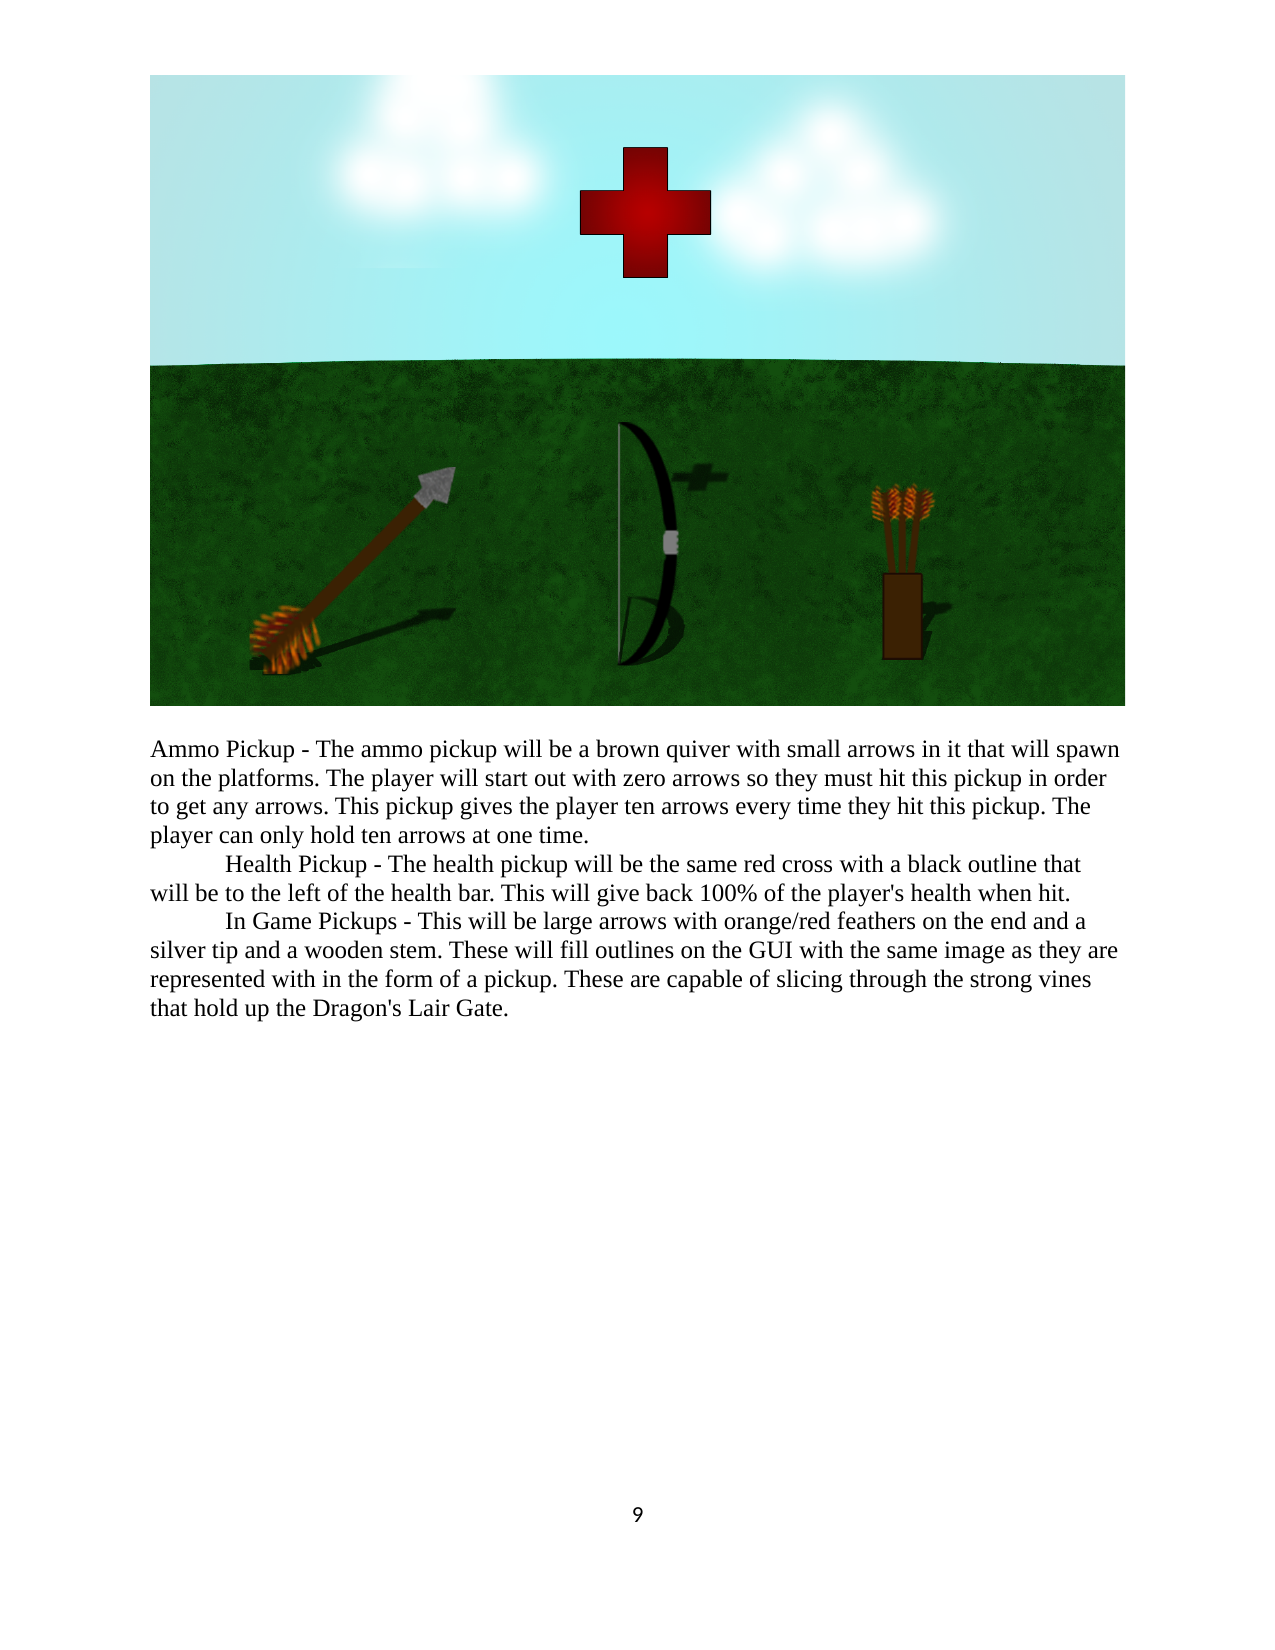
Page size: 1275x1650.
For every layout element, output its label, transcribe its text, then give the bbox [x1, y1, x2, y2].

text Ammo Pickup - The ammo pickup will be a brown quiver with small arrows in it that will spawn on the platforms. The player will start out with zero arrows so they must hit this pickup in order to get any arrows. This pickup gives the player ten arrows every time they hit this pickup. The player can only hold ten arrows at one time. [150, 734, 1125, 849]
text In Game Pickups - This will be large arrows with orange/red feathers on the end and a silver tip and a wooden stem. These will fill outlines on the GUI with the same image as they are represented with in the form of a pickup. These are capable of slicing through the strong vines that hold up the Dragon's Lair Gate. [150, 906, 1125, 1021]
text Health Pickup - The health pickup will be the same red cross with a black outline that will be to the left of the health bar. This will give back 100% of the player's health when hit. [150, 849, 1125, 906]
